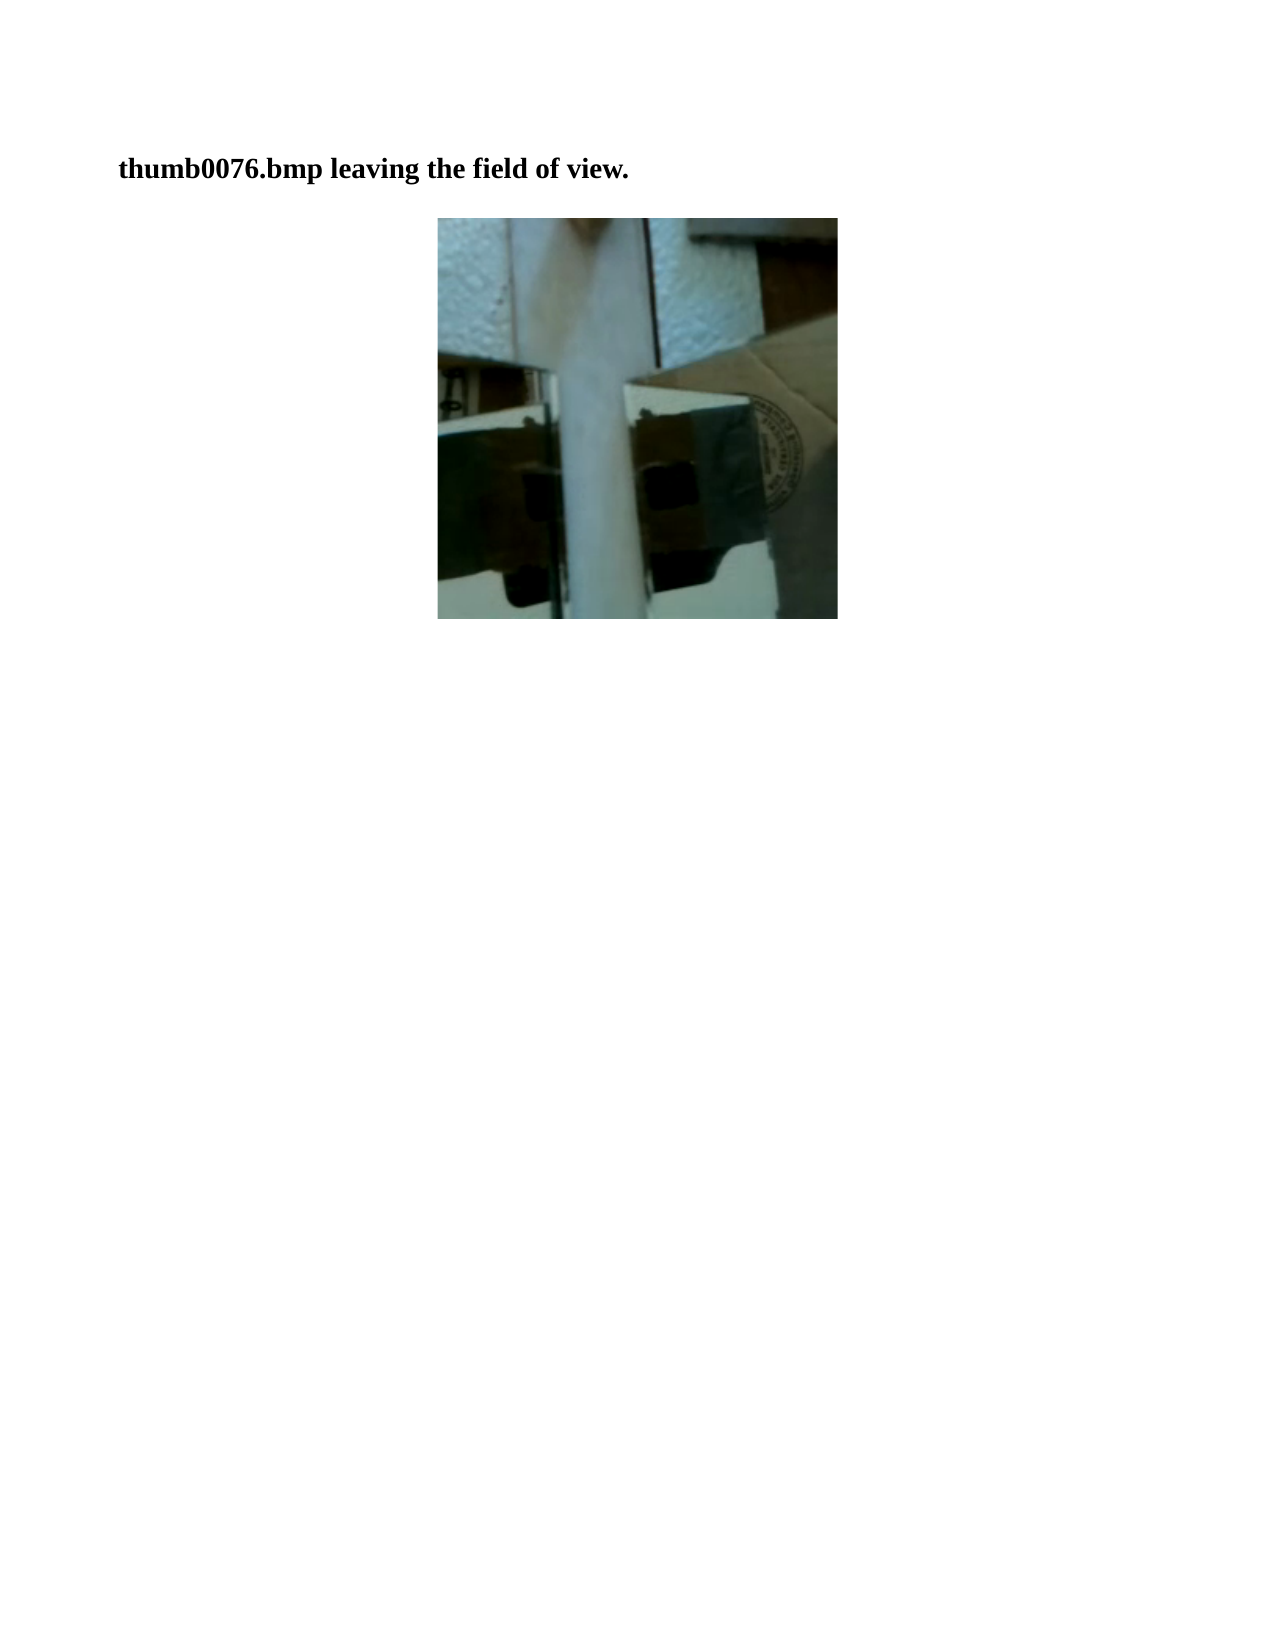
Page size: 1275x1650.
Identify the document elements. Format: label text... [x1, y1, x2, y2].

picture [437, 218, 838, 619]
text thumb0076.bmp leaving the field of view. [118, 152, 1157, 185]
